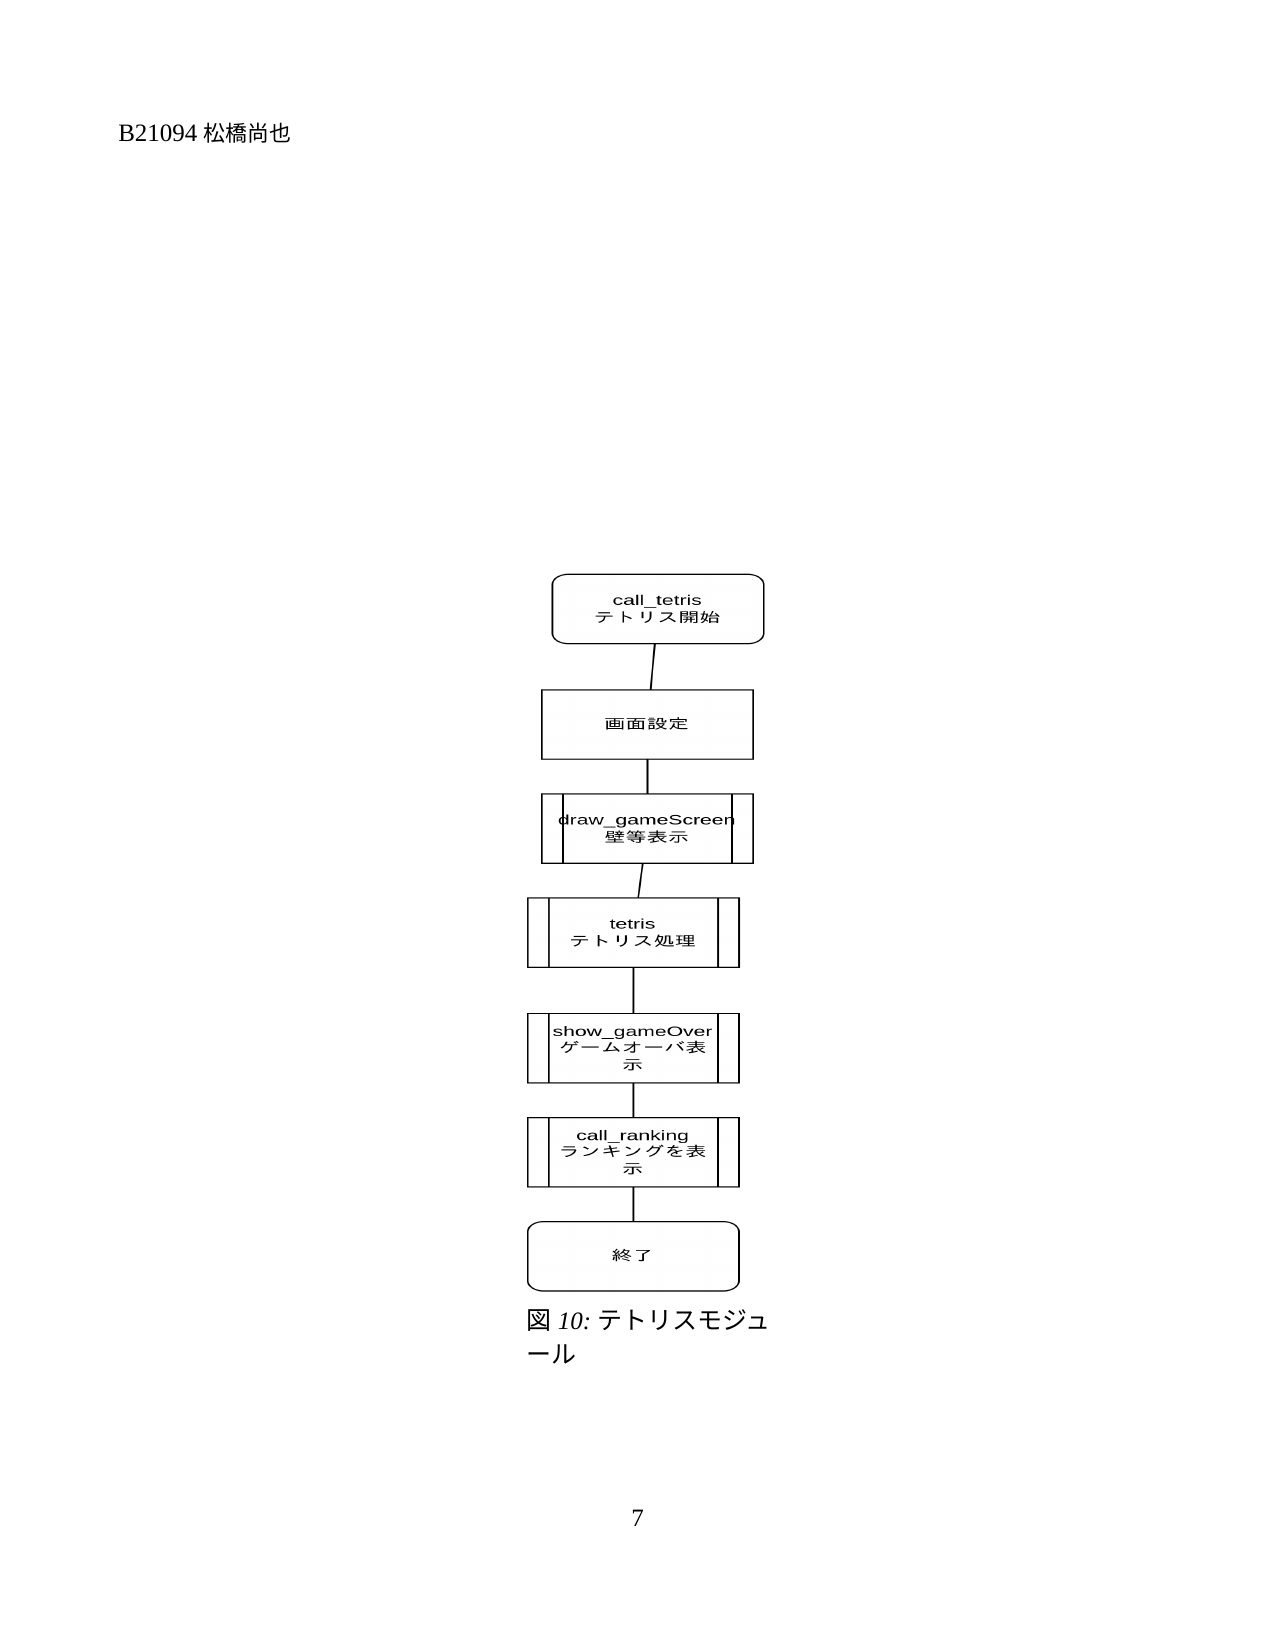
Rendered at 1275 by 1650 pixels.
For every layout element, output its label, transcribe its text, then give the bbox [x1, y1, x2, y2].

text 図 10: テトリスモジュール [526, 698, 798, 1371]
picture [509, 562, 782, 1303]
